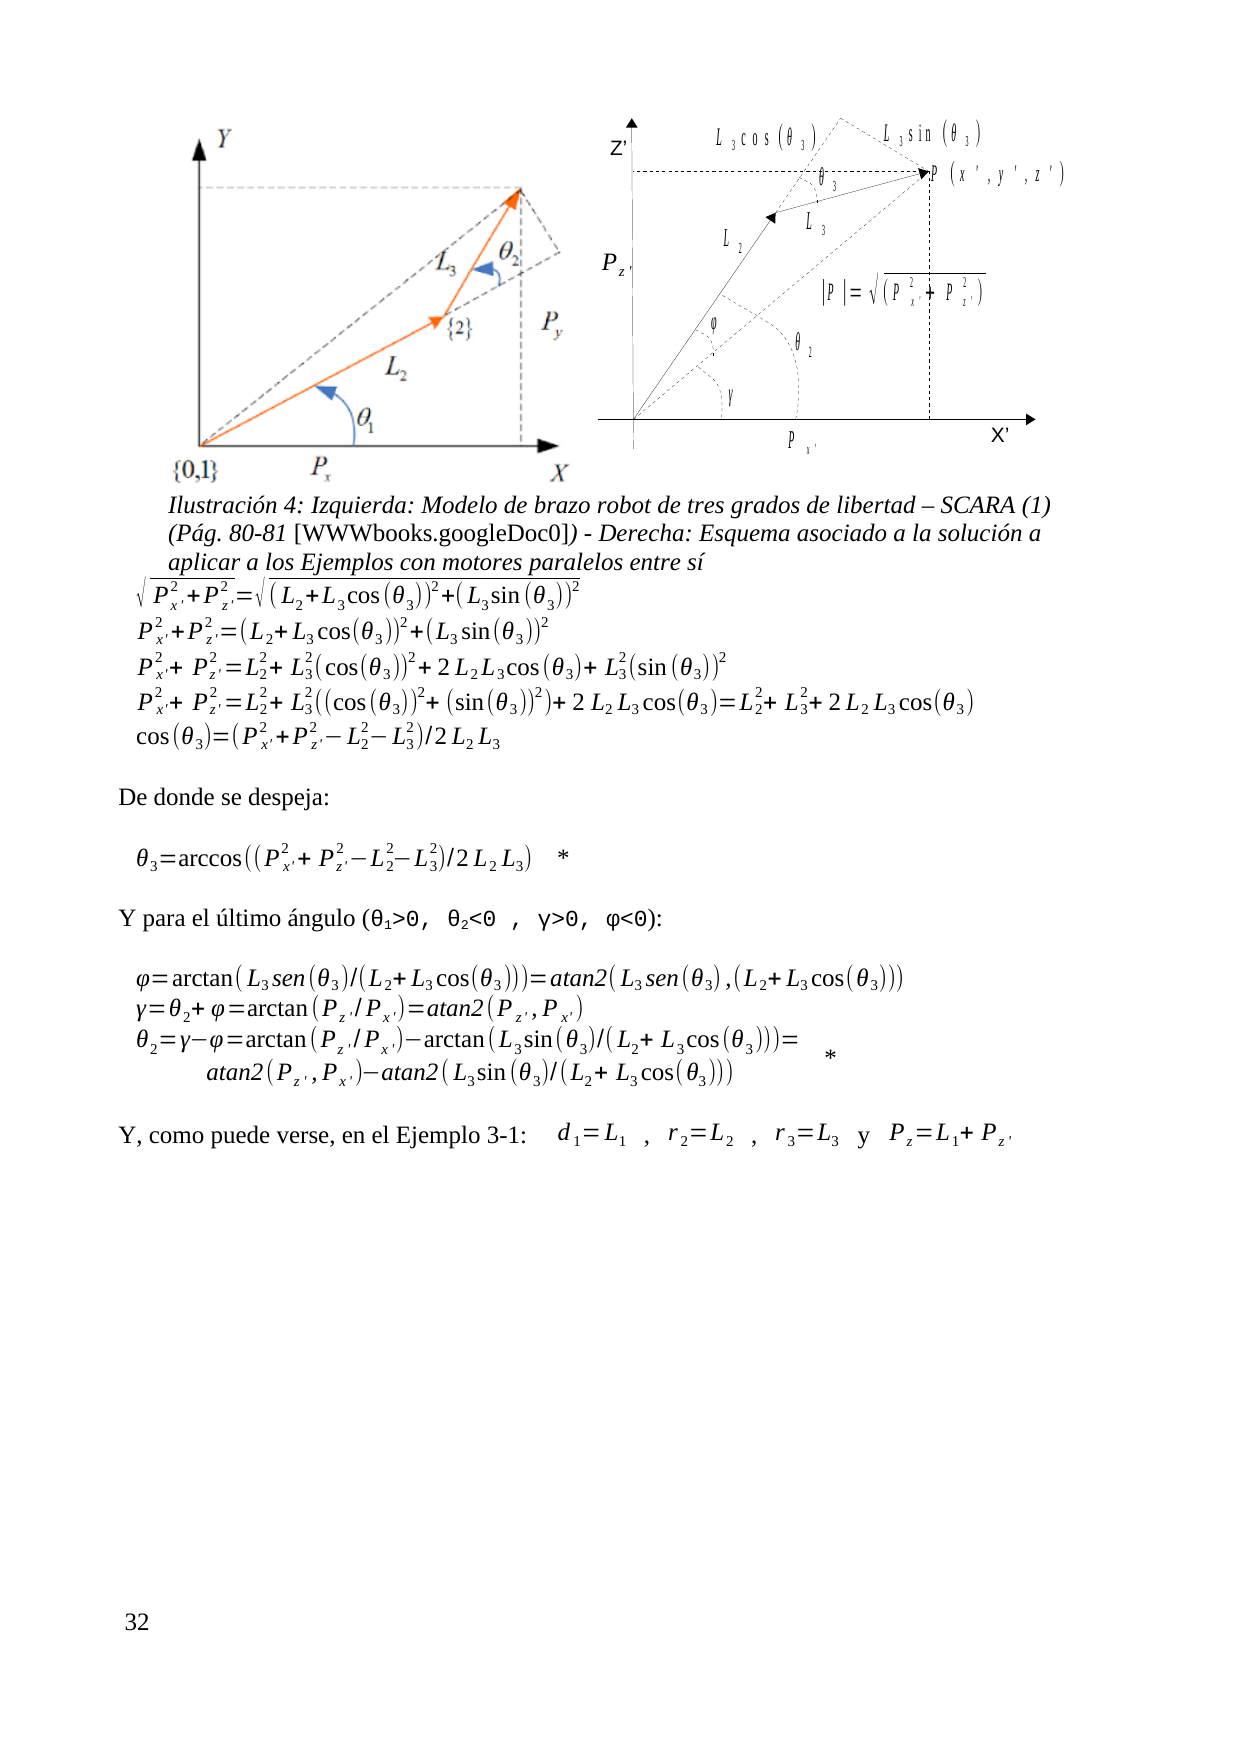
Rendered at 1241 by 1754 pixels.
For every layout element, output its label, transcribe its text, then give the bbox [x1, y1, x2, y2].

text * [118, 840, 1122, 875]
text * [118, 1026, 1122, 1090]
text Y, como puede verse, en el Ejemplo 3-1: ,,y [118, 1119, 1122, 1150]
text Y para el último ángulo (θ1>0, θ2<0 , γ>0, φ<0): [118, 903, 1122, 934]
text De donde se despeja: [118, 782, 1122, 811]
text Ilustración 4: Izquierda: Modelo de brazo robot de tres grados de libertad – SCARA (1) (Pág. 80-81 [WWWbooks.googleDoc0]) - Derecha: Esquema asociado a la solución a aplicar a los Ejemplos con motores paralelos entre sí [168, 131, 1072, 576]
